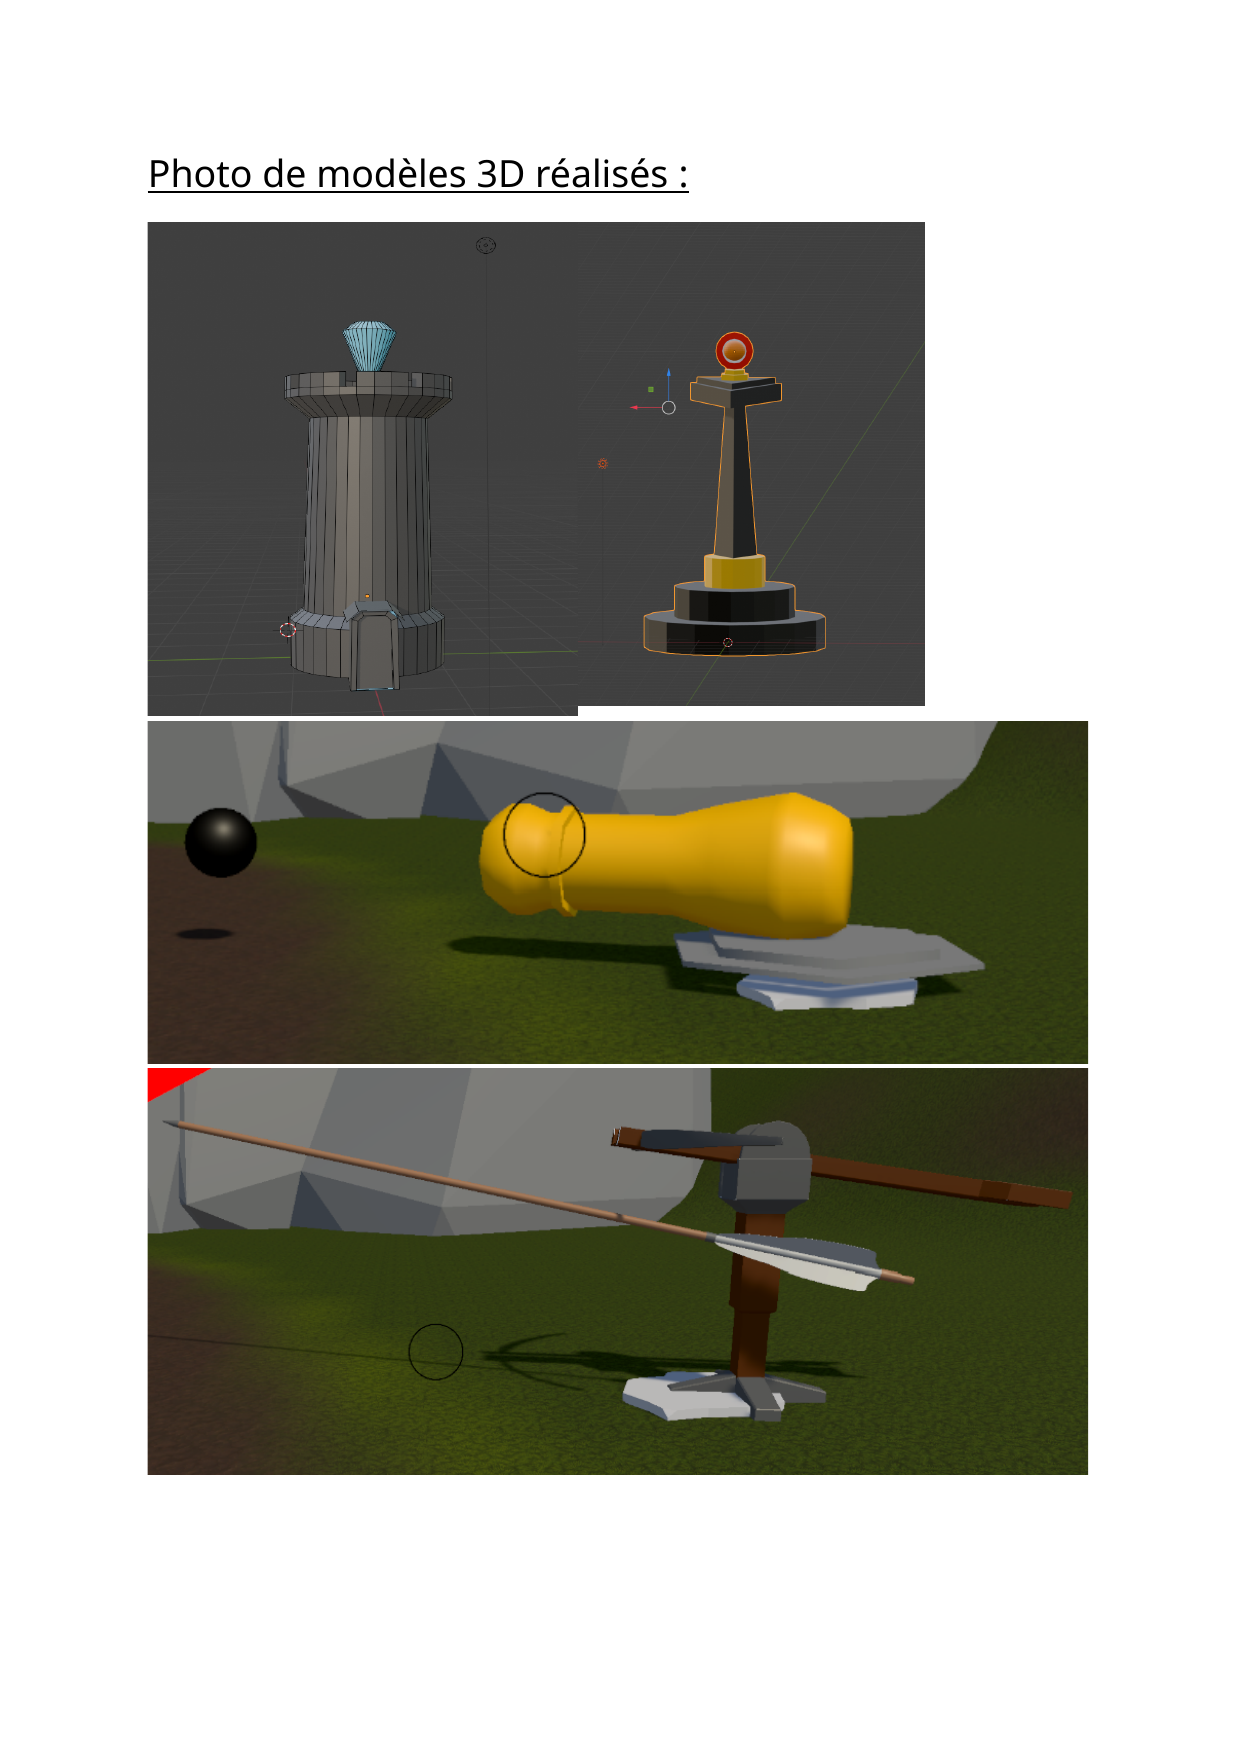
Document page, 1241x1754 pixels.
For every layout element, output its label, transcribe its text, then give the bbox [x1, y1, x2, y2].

text Photo de modèles 3D réalisés : [148, 148, 1093, 199]
